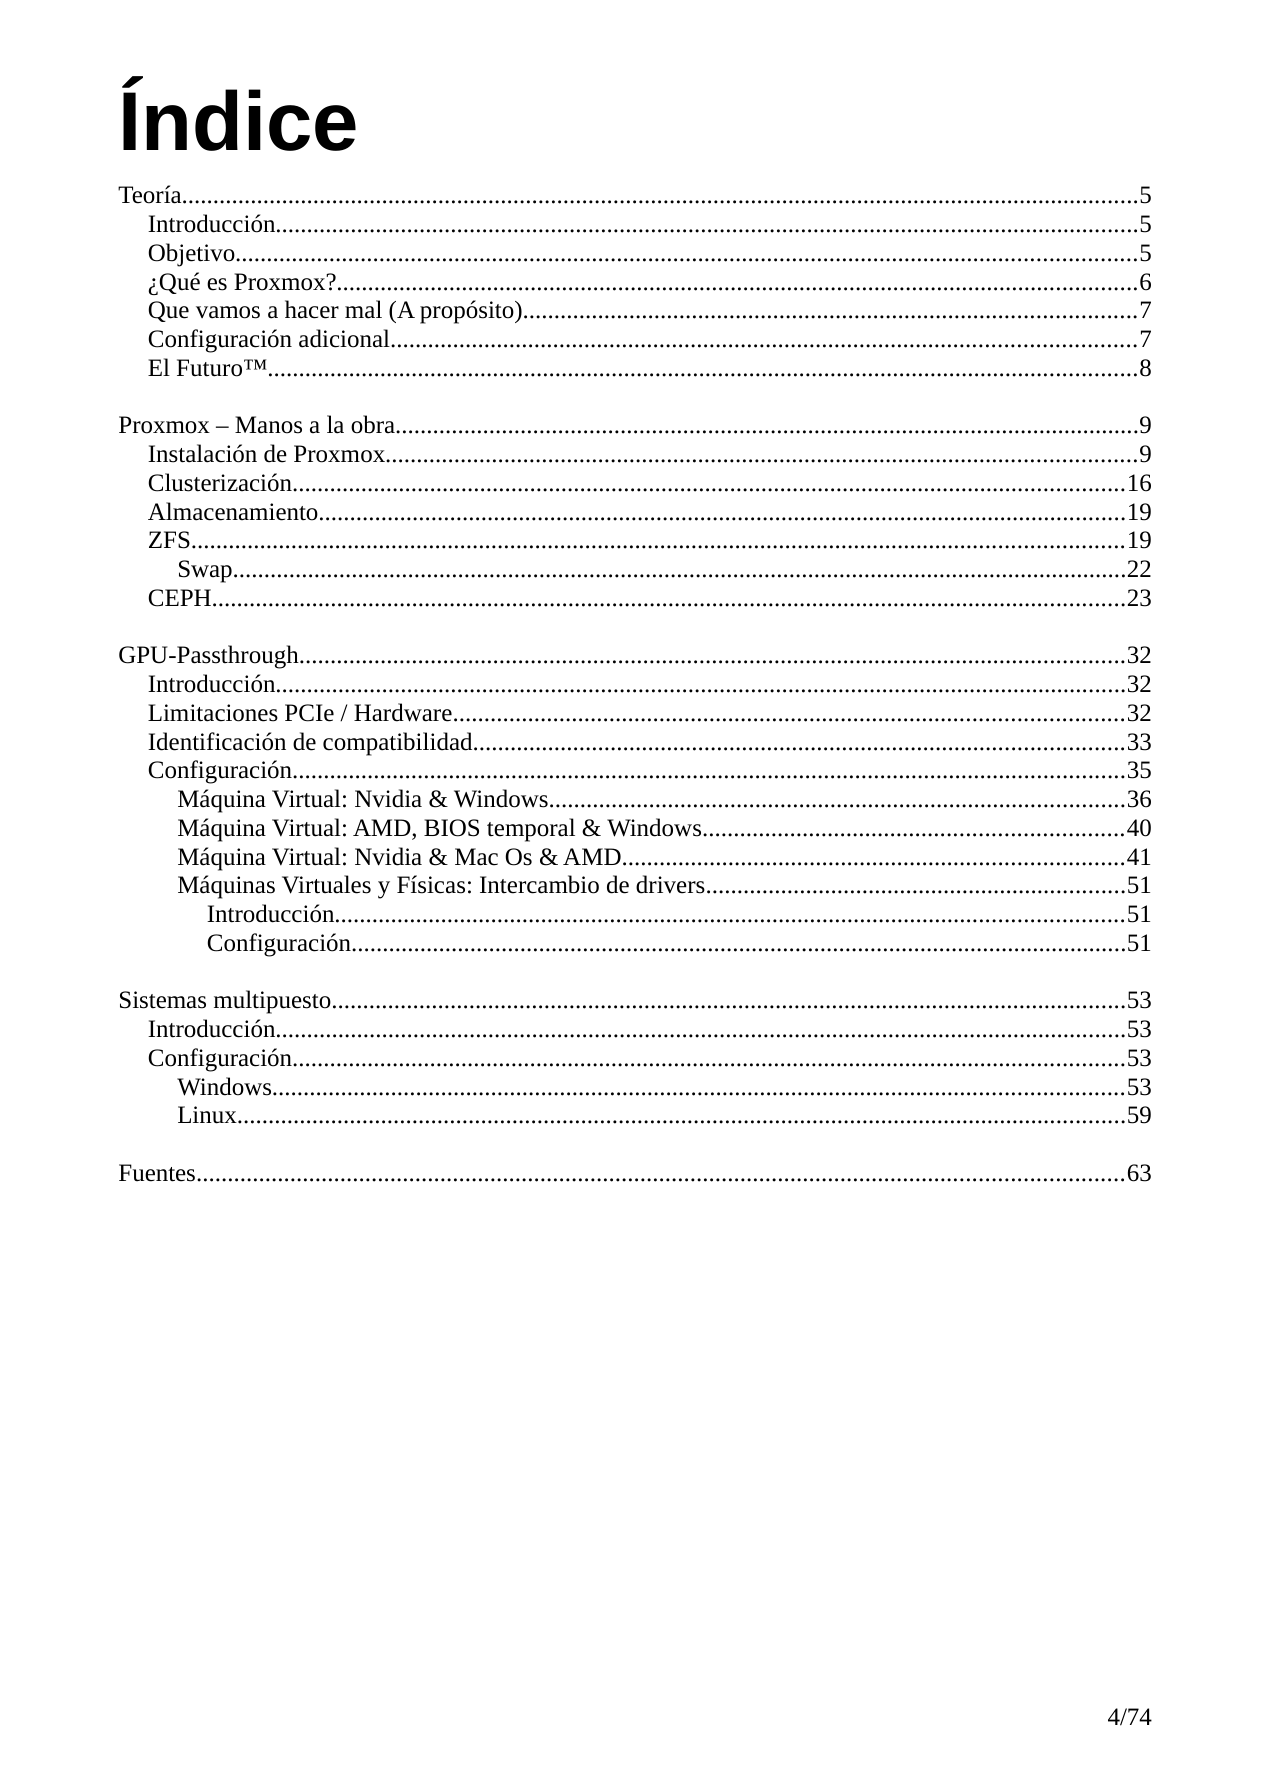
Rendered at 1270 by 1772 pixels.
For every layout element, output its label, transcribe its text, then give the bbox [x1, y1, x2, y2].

text El Futuro™ 8 [148, 353, 1152, 382]
text Introducción 53 [148, 1014, 1152, 1043]
text Máquina Virtual: AMD, BIOS temporal & Windows 40 [177, 813, 1152, 842]
text ¿Qué es Proxmox? 6 [148, 267, 1152, 296]
text Introducción 5 [148, 209, 1152, 238]
text Fuentes 63 [118, 1158, 1152, 1187]
text Clusterización 16 [148, 468, 1152, 497]
text Instalación de Proxmox 9 [148, 439, 1152, 468]
text Sistemas multipuesto 53 [118, 986, 1152, 1014]
text Introducción 32 [148, 669, 1152, 698]
text Linux 59 [177, 1101, 1152, 1129]
text Que vamos a hacer mal (A propósito) 7 [148, 296, 1152, 324]
text Objetivo 5 [148, 238, 1152, 267]
text ZFS 19 [148, 526, 1152, 554]
text Swap 22 [177, 554, 1152, 583]
text Configuración 53 [148, 1043, 1152, 1072]
text Almacenamiento 19 [148, 497, 1152, 526]
text Teoría 5 [118, 181, 1152, 209]
text Introducción 51 [207, 899, 1152, 928]
text Proxmox – Manos a la obra 9 [118, 411, 1152, 439]
text Limitaciones PCIe / Hardware 32 [148, 698, 1152, 727]
text Configuración 51 [207, 928, 1152, 957]
text Configuración 35 [148, 756, 1152, 784]
text Máquina Virtual: Nvidia & Mac Os & AMD 41 [177, 842, 1152, 871]
text GPU-Passthrough 32 [118, 641, 1152, 669]
subtitle Índice [118, 72, 1152, 168]
text CEPH 23 [148, 583, 1152, 612]
text Máquinas Virtuales y Físicas: Intercambio de drivers 51 [177, 871, 1152, 899]
text Máquina Virtual: Nvidia & Windows 36 [177, 784, 1152, 813]
text Windows 53 [177, 1072, 1152, 1101]
text Identificación de compatibilidad 33 [148, 727, 1152, 756]
text Configuración adicional 7 [148, 324, 1152, 353]
